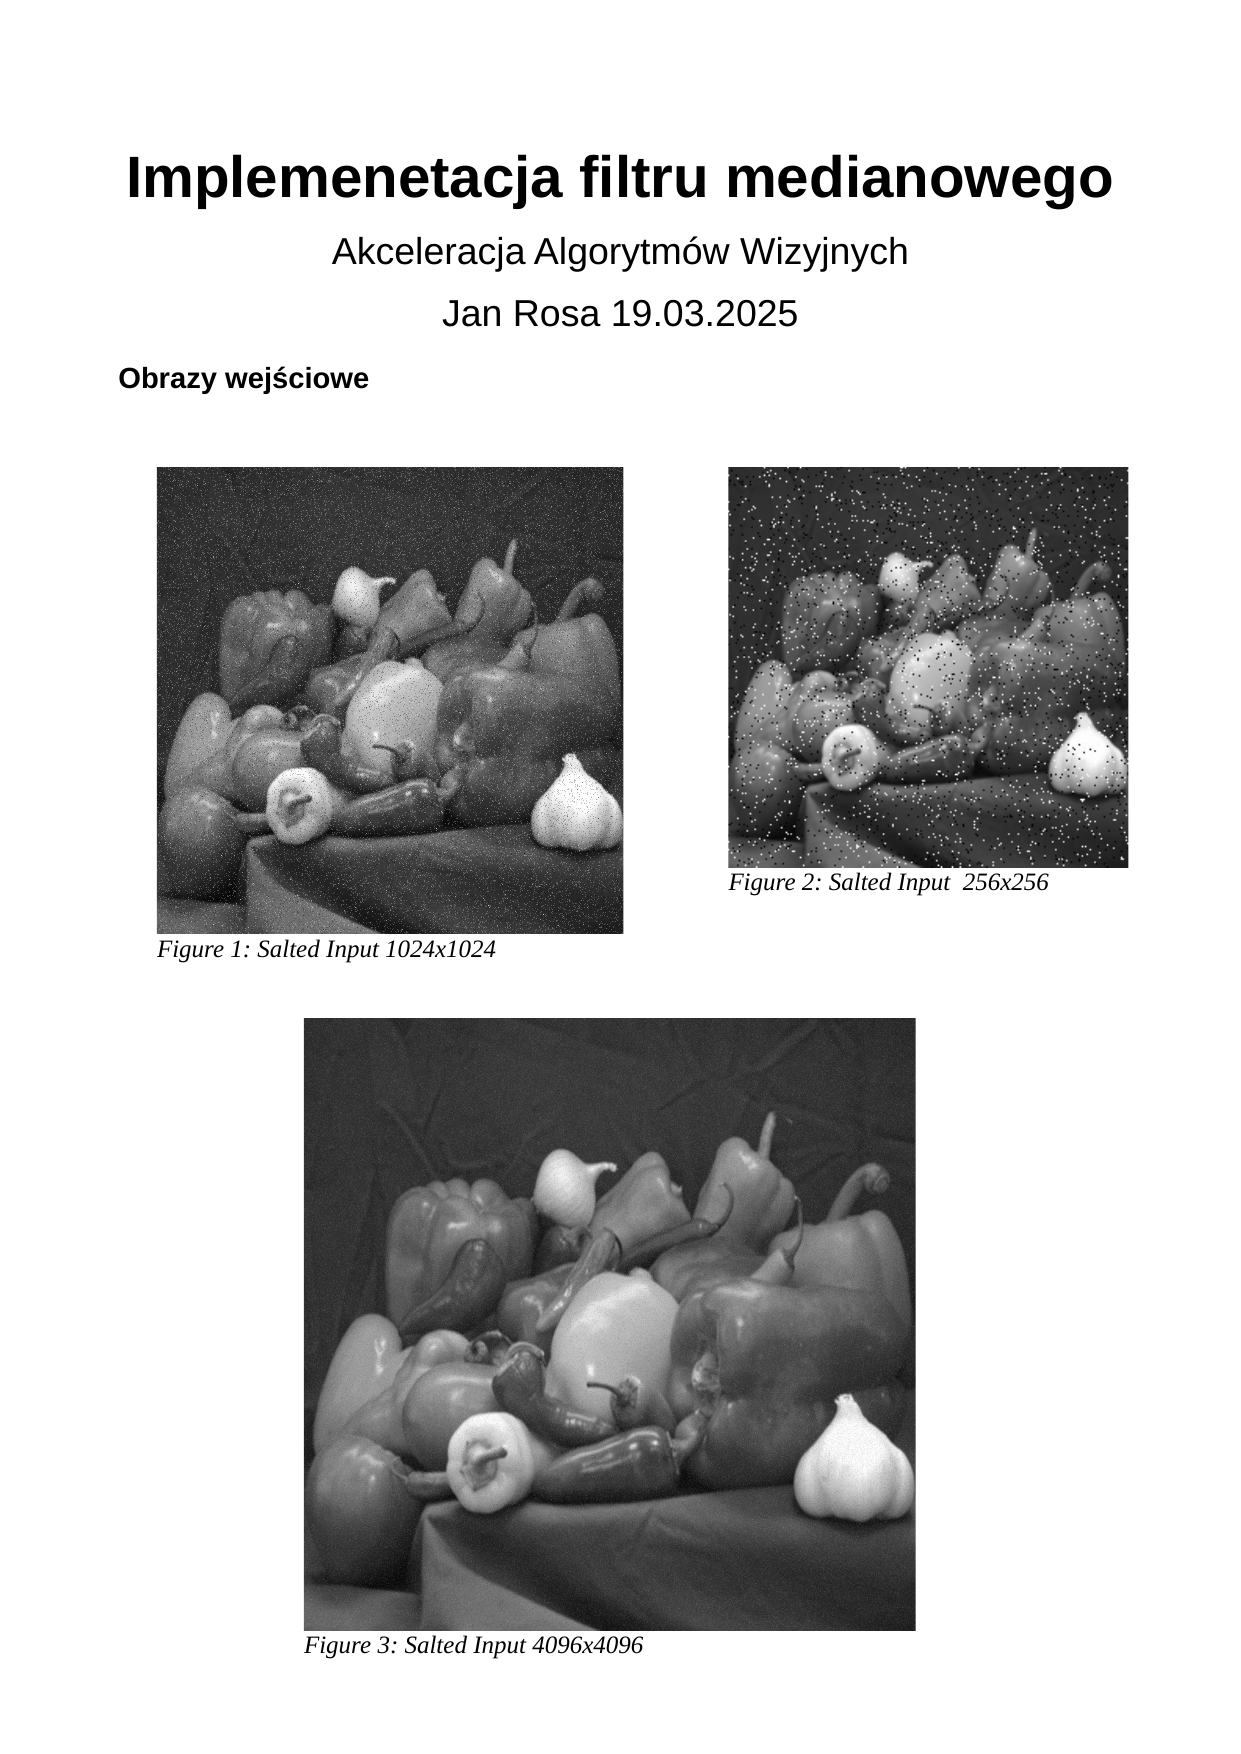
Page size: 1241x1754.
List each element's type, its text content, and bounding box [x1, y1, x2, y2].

title Implemenetacja filtru medianowego [118, 143, 1122, 210]
picture [728, 467, 1129, 868]
text Figure 1: Salted Input 1024x1024 [157, 934, 623, 962]
text Figure 3: Salted Input 4096x4096 [304, 1631, 916, 1659]
subtitle Obrazy wejściowe [118, 361, 1122, 394]
picture [303, 1018, 916, 1631]
subtitle Jan Rosa 19.03.2025 [118, 291, 1122, 334]
picture [156, 467, 624, 934]
subtitle Akceleracja Algorytmów Wizyjnych [118, 229, 1122, 272]
text Figure 2: Salted Input 256x256 [728, 868, 1128, 896]
